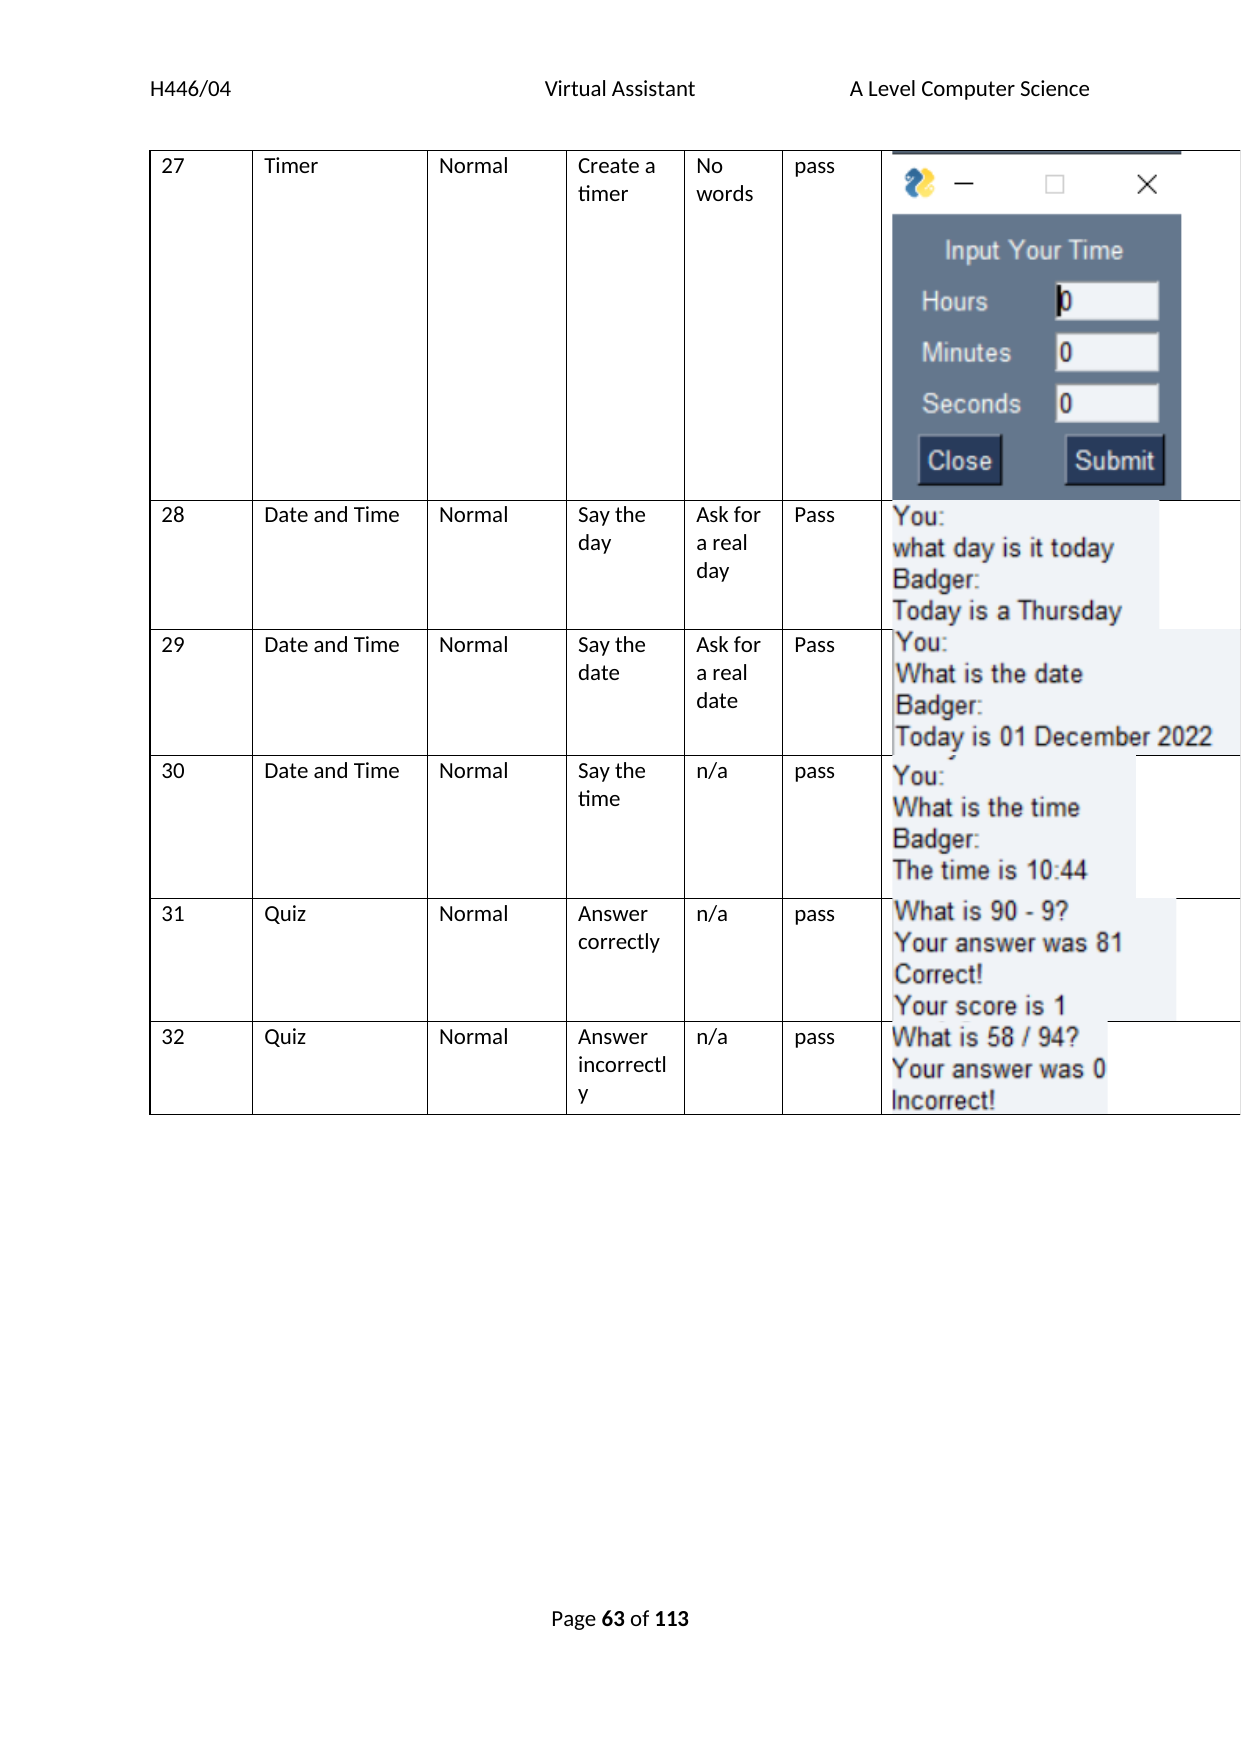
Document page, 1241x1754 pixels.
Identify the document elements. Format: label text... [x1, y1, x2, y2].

table_cell [1136, 756, 1240, 898]
table_cell Date and Time [253, 756, 427, 898]
table_cell 30 [151, 756, 252, 898]
table_cell Say the date [567, 630, 684, 755]
table_cell Say the time [567, 756, 684, 898]
table_cell Create a timer [567, 151, 684, 499]
table_cell 31 [151, 899, 252, 1021]
table_cell Date and Time [253, 630, 427, 755]
table_cell [1177, 899, 1240, 1021]
table_cell Normal [428, 151, 566, 499]
table_cell [1182, 151, 1240, 499]
table_cell pass [783, 1022, 881, 1114]
table_cell [1108, 1022, 1240, 1114]
table_cell Normal [428, 756, 566, 898]
table_cell [882, 501, 892, 629]
table_cell Timer [253, 151, 427, 499]
table_cell Quiz [253, 1022, 427, 1114]
table_cell [1160, 501, 1240, 629]
table_cell Date and Time [253, 501, 427, 629]
table_cell Ask for a real date [685, 630, 782, 755]
table_cell Answer incorrectly [567, 1022, 684, 1114]
table_cell Normal [428, 1022, 566, 1114]
table_cell [882, 151, 892, 499]
table_cell Normal [428, 501, 566, 629]
table_cell Ask for a real day [685, 501, 782, 629]
table_cell pass [783, 756, 881, 898]
table_cell [882, 630, 892, 755]
table_cell 28 [151, 501, 252, 629]
table_cell 29 [151, 630, 252, 755]
table_cell Say the day [567, 501, 684, 629]
table_cell Pass [783, 630, 881, 755]
table_cell pass [783, 151, 881, 499]
table_cell n/a [685, 756, 782, 898]
table_cell [882, 899, 892, 1021]
table_cell [882, 1022, 892, 1114]
table_cell n/a [685, 1022, 782, 1114]
table_cell Normal [428, 899, 566, 1021]
table_cell 32 [151, 1022, 252, 1114]
table_cell 27 [151, 151, 252, 499]
table_cell Pass [783, 501, 881, 629]
table_cell [882, 756, 892, 898]
table_cell No words [685, 151, 782, 499]
table_cell n/a [685, 899, 782, 1021]
table_cell Answer correctly [567, 899, 684, 1021]
table_cell Quiz [253, 899, 427, 1021]
table_cell pass [783, 899, 881, 1021]
table_cell Normal [428, 630, 566, 755]
